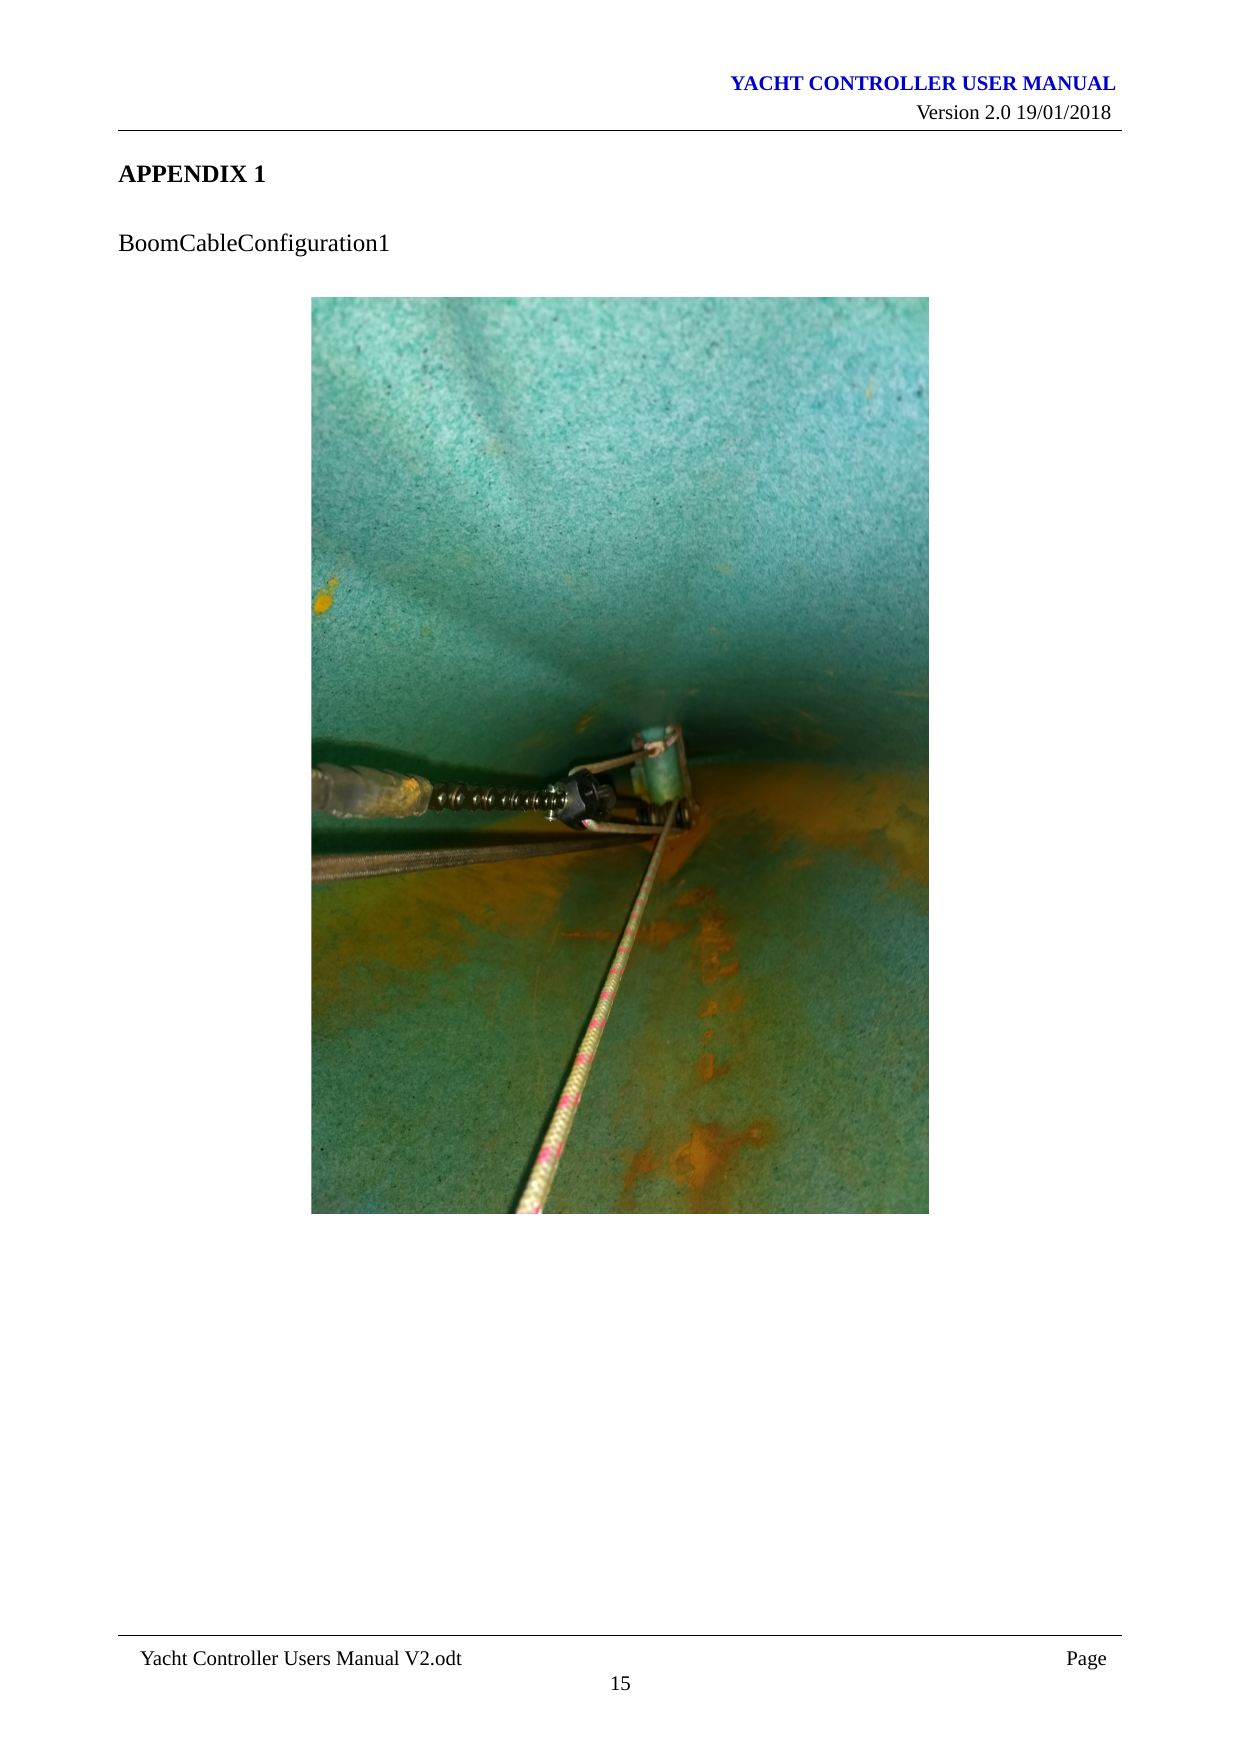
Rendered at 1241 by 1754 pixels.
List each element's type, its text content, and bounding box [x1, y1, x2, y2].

text APPENDIX 1 [118, 159, 1122, 188]
picture [311, 297, 929, 1214]
text BoomCableConfiguration1 [118, 228, 1122, 257]
